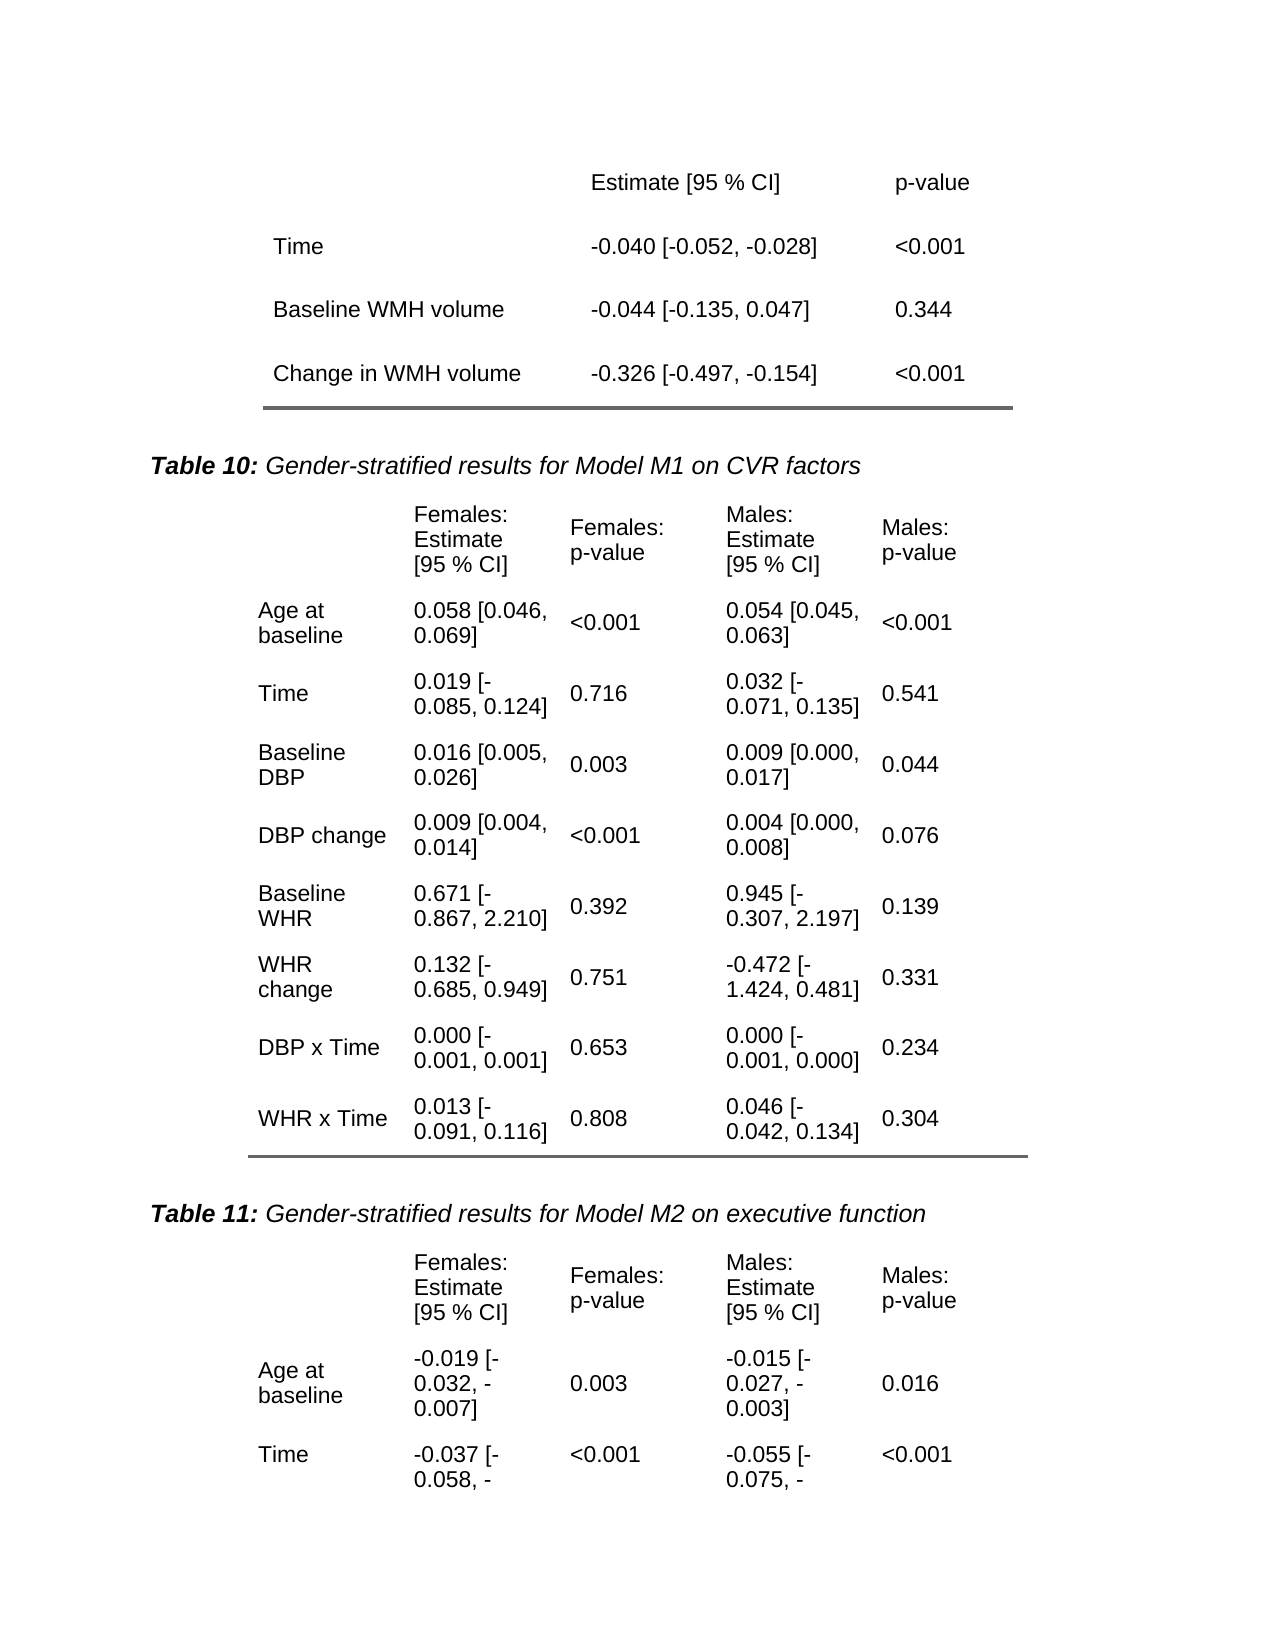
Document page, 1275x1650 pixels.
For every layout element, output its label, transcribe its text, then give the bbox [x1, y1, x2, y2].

table_cell Time [248, 1432, 403, 1492]
table_cell Time [248, 659, 403, 729]
table_cell WHR change [248, 942, 403, 1013]
table_cell 0.234 [871, 1013, 1027, 1084]
table_cell Time [263, 215, 580, 278]
table_cell 0.019 [-0.085, 0.124] [403, 659, 559, 729]
table_header Females: p-value [560, 492, 715, 588]
table_cell -0.015 [-0.027, -0.003] [715, 1336, 871, 1432]
table_cell 0.392 [560, 871, 715, 942]
table_cell 0.751 [560, 942, 715, 1013]
table_cell 0.004 [0.000, 0.008] [715, 800, 871, 871]
table_cell -0.040 [-0.052, -0.028] [580, 215, 884, 278]
table_cell Baseline DBP [248, 730, 403, 800]
table_cell Baseline WHR [248, 871, 403, 942]
table_header Males: p-value [871, 492, 1027, 588]
table_cell 0.003 [560, 1336, 715, 1432]
table_cell 0.716 [560, 659, 715, 729]
table_cell Change in WMH volume [263, 341, 580, 406]
table_cell -0.472 [-1.424, 0.481] [715, 942, 871, 1013]
table_cell DBP x Time [248, 1013, 403, 1084]
table_header [263, 150, 580, 215]
table_header Females: Estimate [95 % CI] [403, 1240, 559, 1336]
table_cell Age at baseline [248, 588, 403, 659]
table_cell 0.671 [-0.867, 2.210] [403, 871, 559, 942]
table_cell DBP change [248, 800, 403, 871]
table_cell 0.016 [0.005, 0.026] [403, 730, 559, 800]
table_cell <0.001 [560, 588, 715, 659]
table_cell -0.037 [-0.058, [403, 1432, 559, 1492]
table_cell -0.044 [-0.135, 0.047] [580, 278, 884, 341]
table_header Females: Estimate [95 % CI] [403, 492, 559, 588]
table_header Females: p-value [560, 1240, 715, 1336]
table_cell 0.054 [0.045, 0.063] [715, 588, 871, 659]
table_cell 0.076 [871, 800, 1027, 871]
table_cell 0.000 [-0.001, 0.000] [715, 1013, 871, 1084]
table_cell <0.001 [884, 215, 1013, 278]
text Table 10: Gender-stratified results for Model M1 on CVR factors [150, 451, 1125, 479]
table_cell 0.013 [-0.091, 0.116] [403, 1084, 559, 1154]
table_cell <0.001 [871, 1432, 1027, 1492]
table_cell 0.304 [871, 1084, 1027, 1154]
table_cell <0.001 [871, 588, 1027, 659]
table_cell 0.945 [-0.307, 2.197] [715, 871, 871, 942]
table_header p-value [884, 150, 1013, 215]
table_cell -0.055 [-0.075, [715, 1432, 871, 1492]
table_cell -0.326 [-0.497, -0.154] [580, 341, 884, 406]
table_cell WHR x Time [248, 1084, 403, 1154]
table_cell 0.016 [871, 1336, 1027, 1432]
table_cell 0.003 [560, 730, 715, 800]
table_cell Baseline WMH volume [263, 278, 580, 341]
table_cell 0.653 [560, 1013, 715, 1084]
table_cell 0.132 [-0.685, 0.949] [403, 942, 559, 1013]
table_cell <0.001 [560, 1432, 715, 1492]
table_cell 0.009 [0.004, 0.014] [403, 800, 559, 871]
table_cell 0.000 [-0.001, 0.001] [403, 1013, 559, 1084]
table_header Males: Estimate [95 % CI] [715, 492, 871, 588]
table_header Males: Estimate [95 % CI] [715, 1240, 871, 1336]
table_header [248, 1240, 403, 1336]
table_cell Age at baseline [248, 1336, 403, 1432]
table_cell 0.046 [-0.042, 0.134] [715, 1084, 871, 1154]
table_cell 0.139 [871, 871, 1027, 942]
table_header Males: p-value [871, 1240, 1027, 1336]
table_cell 0.808 [560, 1084, 715, 1154]
table_cell <0.001 [560, 800, 715, 871]
table_cell 0.032 [-0.071, 0.135] [715, 659, 871, 729]
table_cell 0.058 [0.046, 0.069] [403, 588, 559, 659]
table_cell 0.009 [0.000, 0.017] [715, 730, 871, 800]
table_header Estimate [95 % CI] [580, 150, 884, 215]
table_header [248, 492, 403, 588]
table_cell 0.331 [871, 942, 1027, 1013]
table_cell <0.001 [884, 341, 1013, 406]
table_cell 0.541 [871, 659, 1027, 729]
table_cell 0.344 [884, 278, 1013, 341]
table_cell -0.019 [-0.032, -0.007] [403, 1336, 559, 1432]
table_cell 0.044 [871, 730, 1027, 800]
text Table 11: Gender-stratified results for Model M2 on executive function [150, 1199, 1125, 1228]
